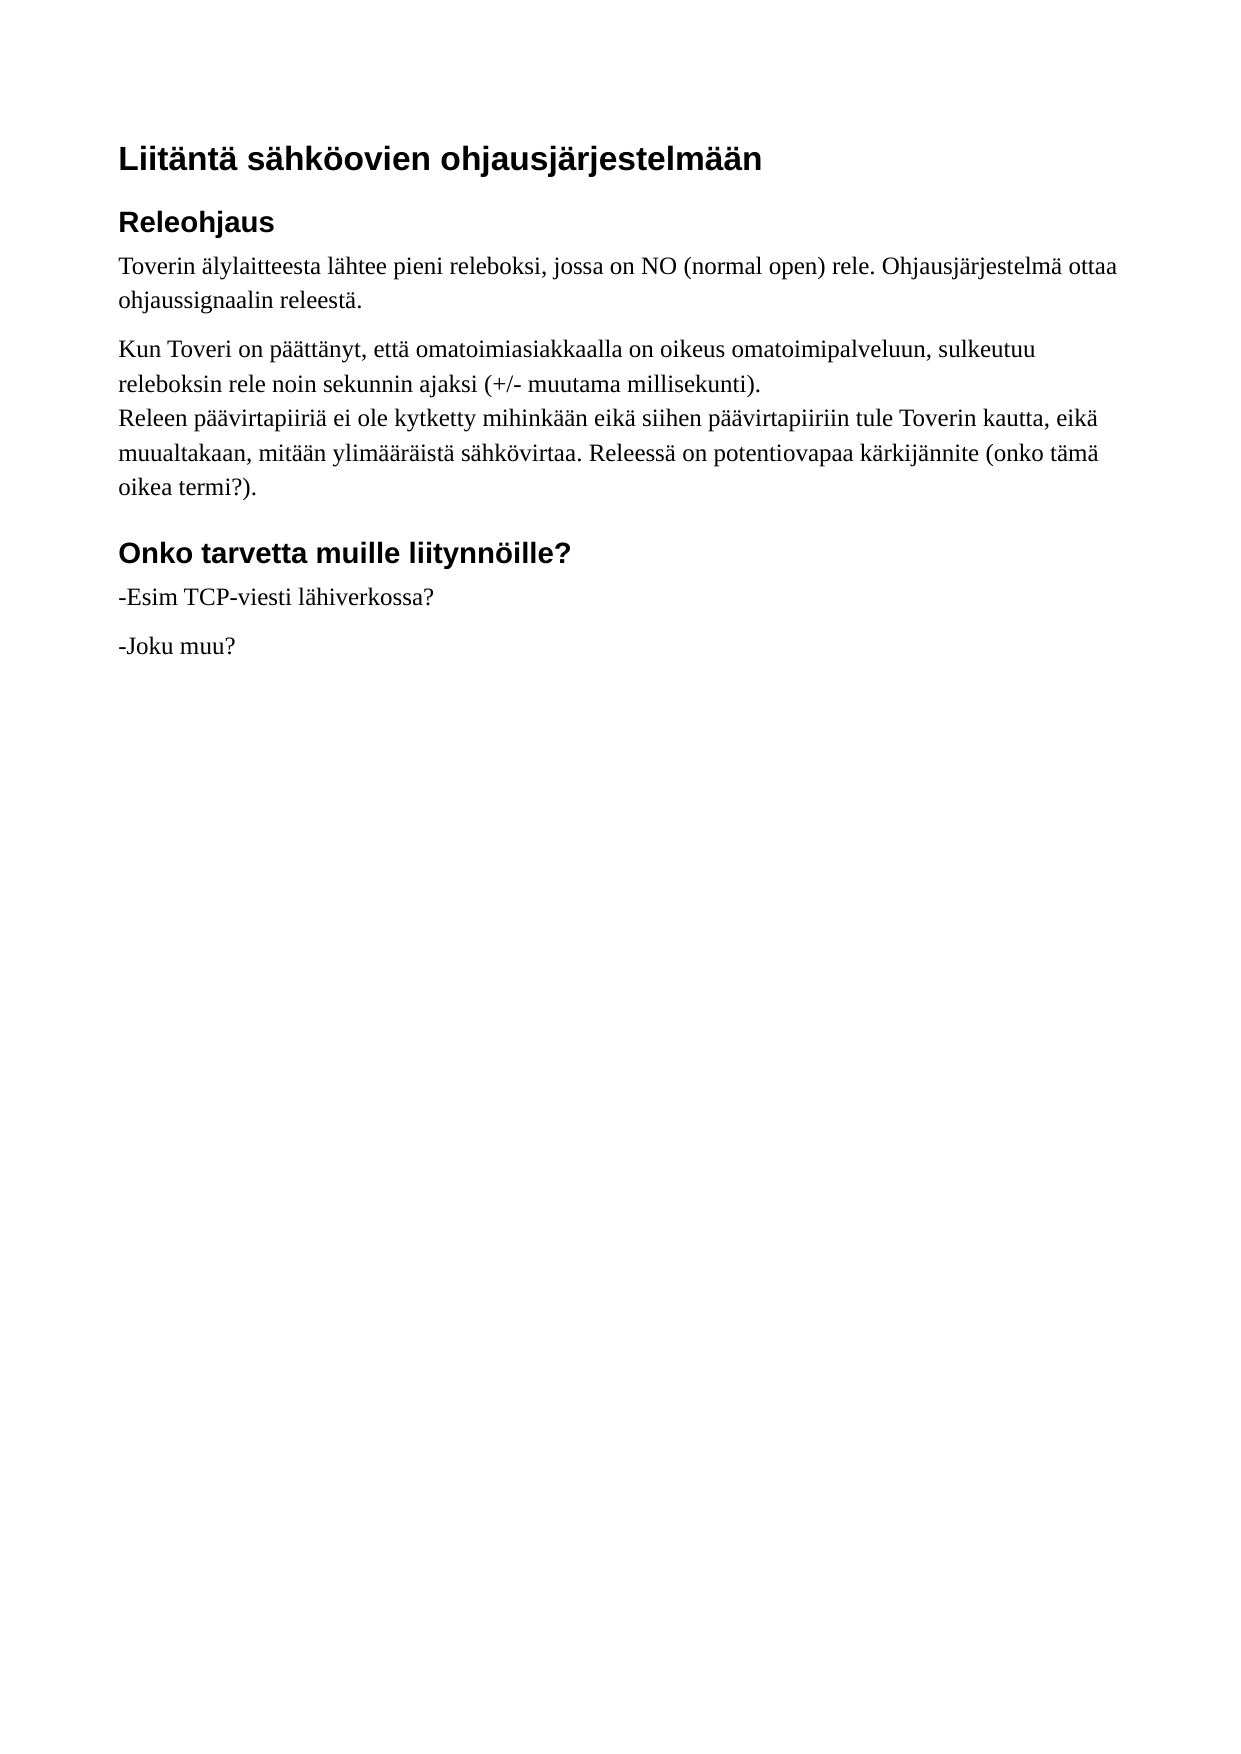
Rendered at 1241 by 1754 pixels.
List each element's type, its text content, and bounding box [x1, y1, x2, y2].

text Toverin älylaitteesta lähtee pieni releboksi, jossa on NO (normal open) rele. Ohjausjärjestelmä ottaa ohjaussignaalin releestä. [118, 251, 1122, 314]
subtitle Liitäntä sähköovien ohjausjärjestelmään [118, 139, 1122, 178]
subtitle Onko tarvetta muille liitynnöille? [118, 536, 1122, 570]
text Kun Toveri on päättänyt, että omatoimiasiakkaalla on oikeus omatoimipalveluun, sulkeutuu releboksin rele noin sekunnin ajaksi (+/- muutama millisekunti). Releen päävirtapiiriä ei ole kytketty mihinkään eikä siihen päävirtapiiriin tule Toverin kautta, eikä muualtakaan, mitään ylimääräistä sähkövirtaa. Releessä on potentiovapaa kärkijännite (onko tämä oikea termi?). [118, 334, 1122, 501]
text -Esim TCP-viesti lähiverkossa? [118, 582, 1122, 611]
text -Joku muu? [118, 631, 1122, 660]
subtitle Releohjaus [118, 205, 1122, 238]
